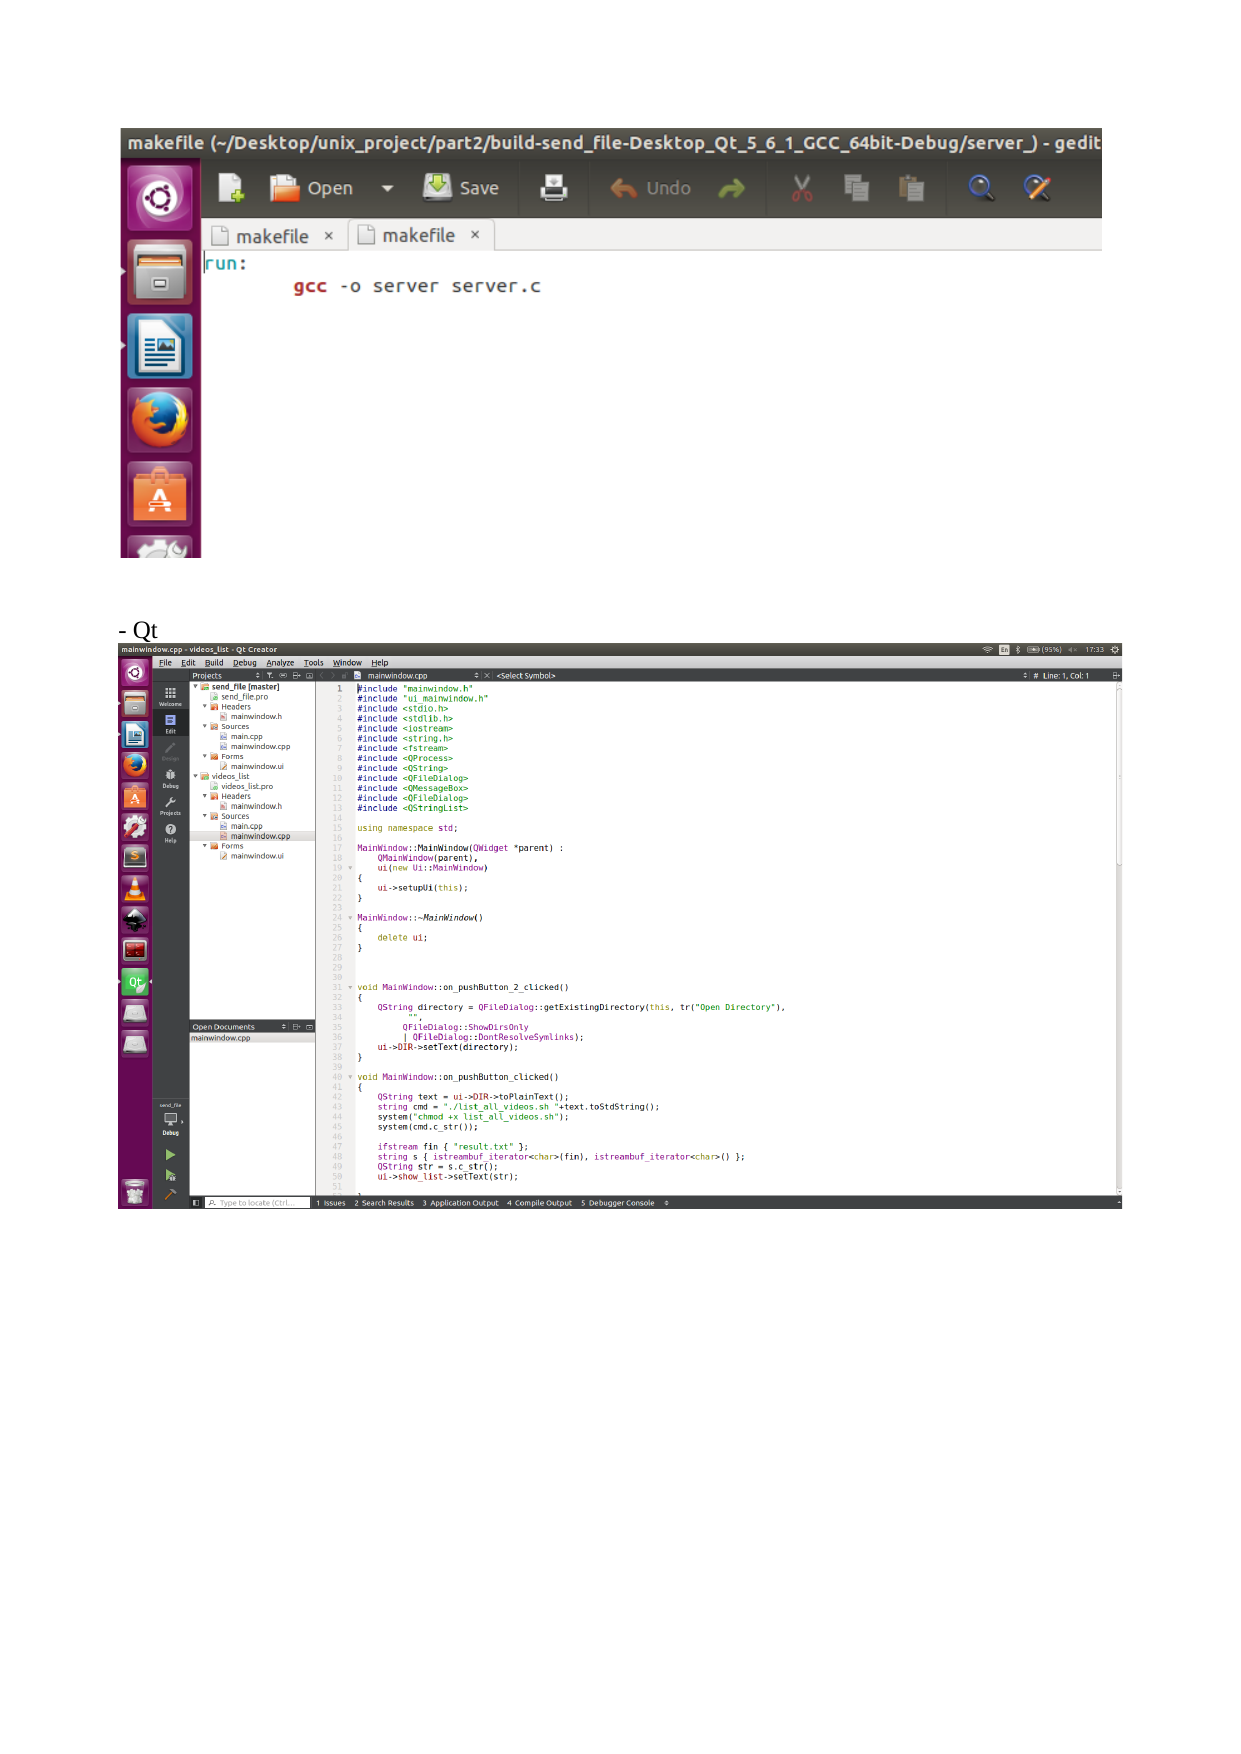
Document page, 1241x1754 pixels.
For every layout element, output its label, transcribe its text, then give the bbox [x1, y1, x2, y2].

text - Qt [118, 615, 1122, 643]
picture [118, 643, 1123, 1209]
picture [120, 128, 1102, 558]
